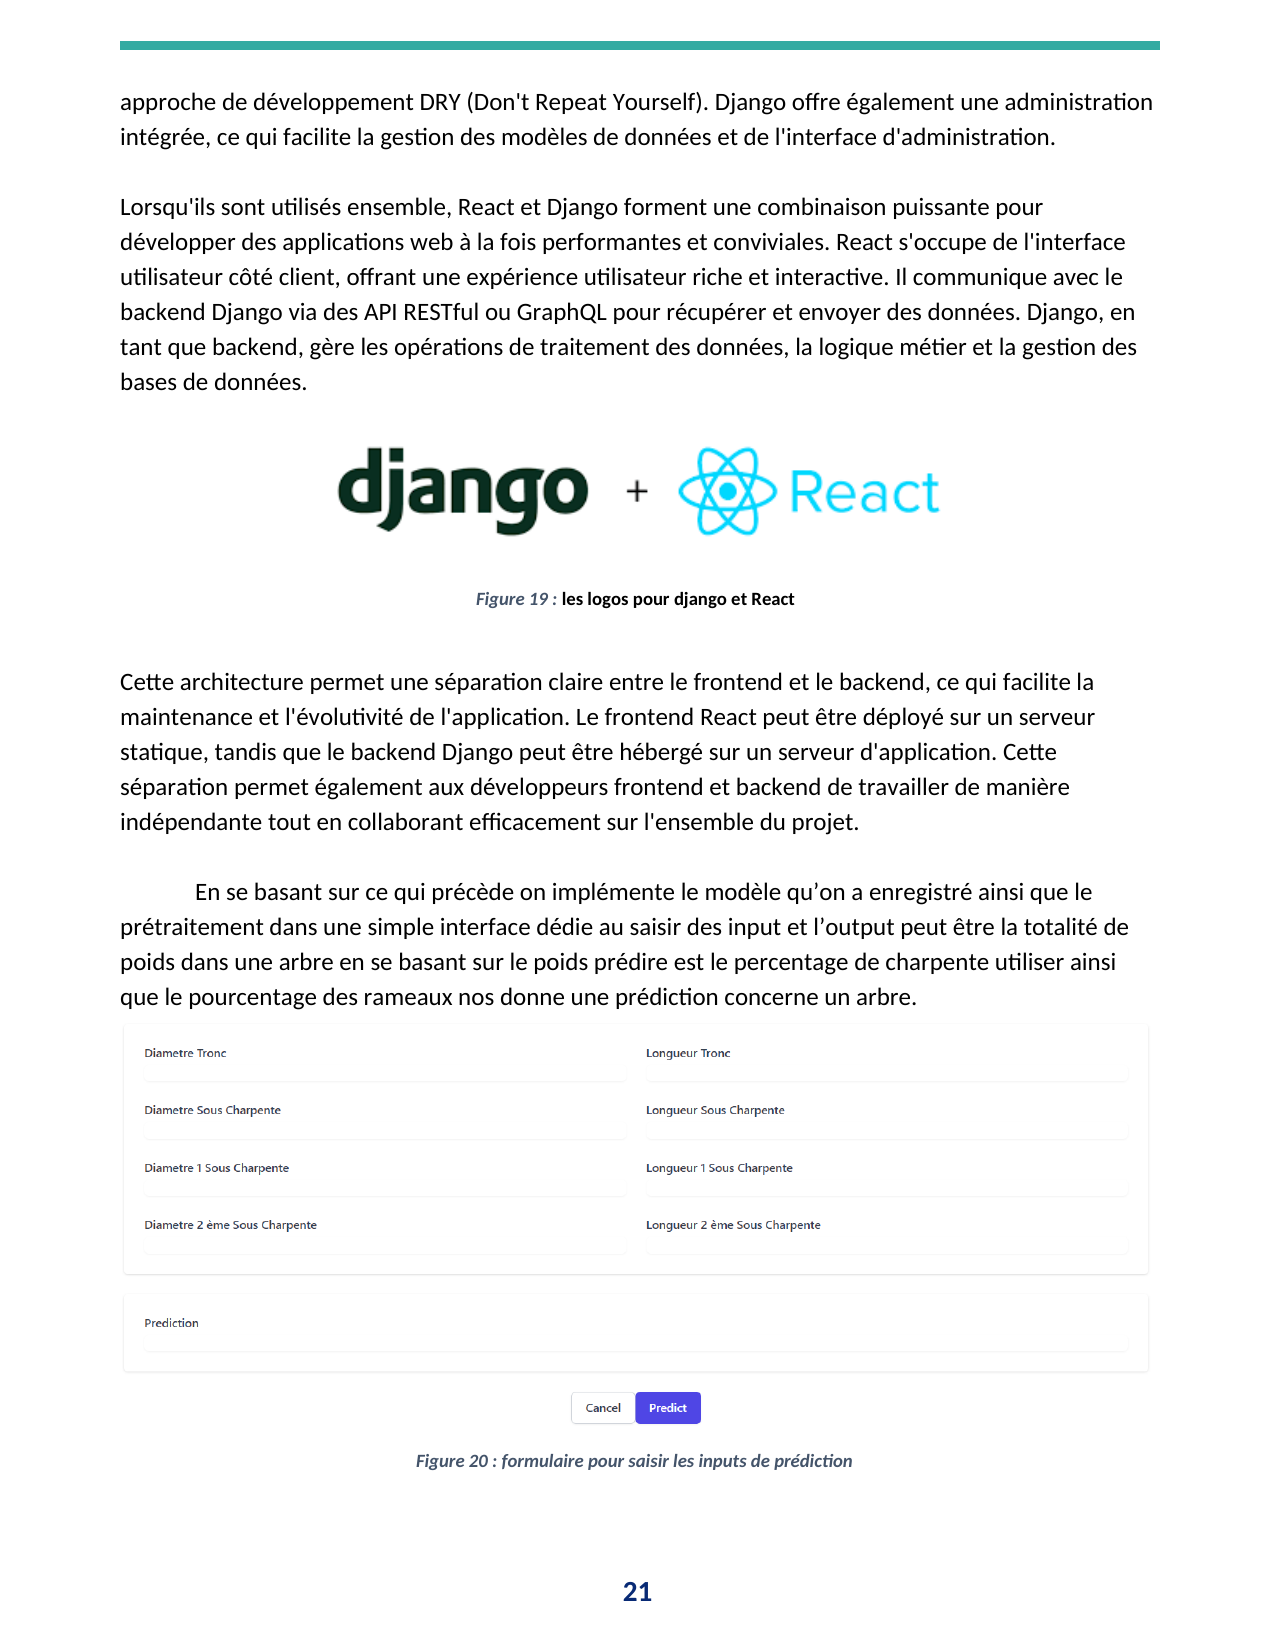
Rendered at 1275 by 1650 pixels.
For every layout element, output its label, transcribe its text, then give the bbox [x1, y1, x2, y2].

text Figure 20 : formulaire pour saisir les inputs de prédiction [120, 1449, 1155, 1472]
text En se basant sur ce qui précède on implémente le modèle qu’on a enregistré ainsi que le prétraitement dans une simple interface dédie au saisir des input et l’output peut être la totalité de poids dans une arbre en se basant sur le poids prédire est le percentage de charpente utiliser ainsi que le pourcentage des rameaux nos donne une prédiction concerne un arbre. [120, 876, 1155, 1012]
text approche de développement DRY (Don't Repeat Yourself). Django offre également une administration intégrée, ce qui facilite la gestion des modèles de données et de l'interface d'administration. [120, 86, 1155, 151]
text Figure 19 : les logos pour django et React [120, 587, 1155, 610]
text Cette architecture permet une séparation claire entre le frontend et le backend, ce qui facilite la maintenance et l'évolutivité de l'application. Le frontend React peut être déployé sur un serveur statique, tandis que le backend Django peut être hébergé sur un serveur d'application. Cette séparation permet également aux développeurs frontend et backend de travailler de manière indépendante tout en collaborant efficacement sur l'ensemble du projet. [120, 666, 1155, 837]
text Lorsqu'ils sont utilisés ensemble, React et Django forment une combinaison puissante pour développer des applications web à la fois performantes et conviviales. React s'occupe de l'interface utilisateur côté client, offrant une expérience utilisateur riche et interactive. Il communique avec le backend Django via des API RESTful ou GraphQL pour récupérer et envoyer des données. Django, en tant que backend, gère les opérations de traitement des données, la logique métier et la gestion des bases de données. [120, 191, 1155, 396]
